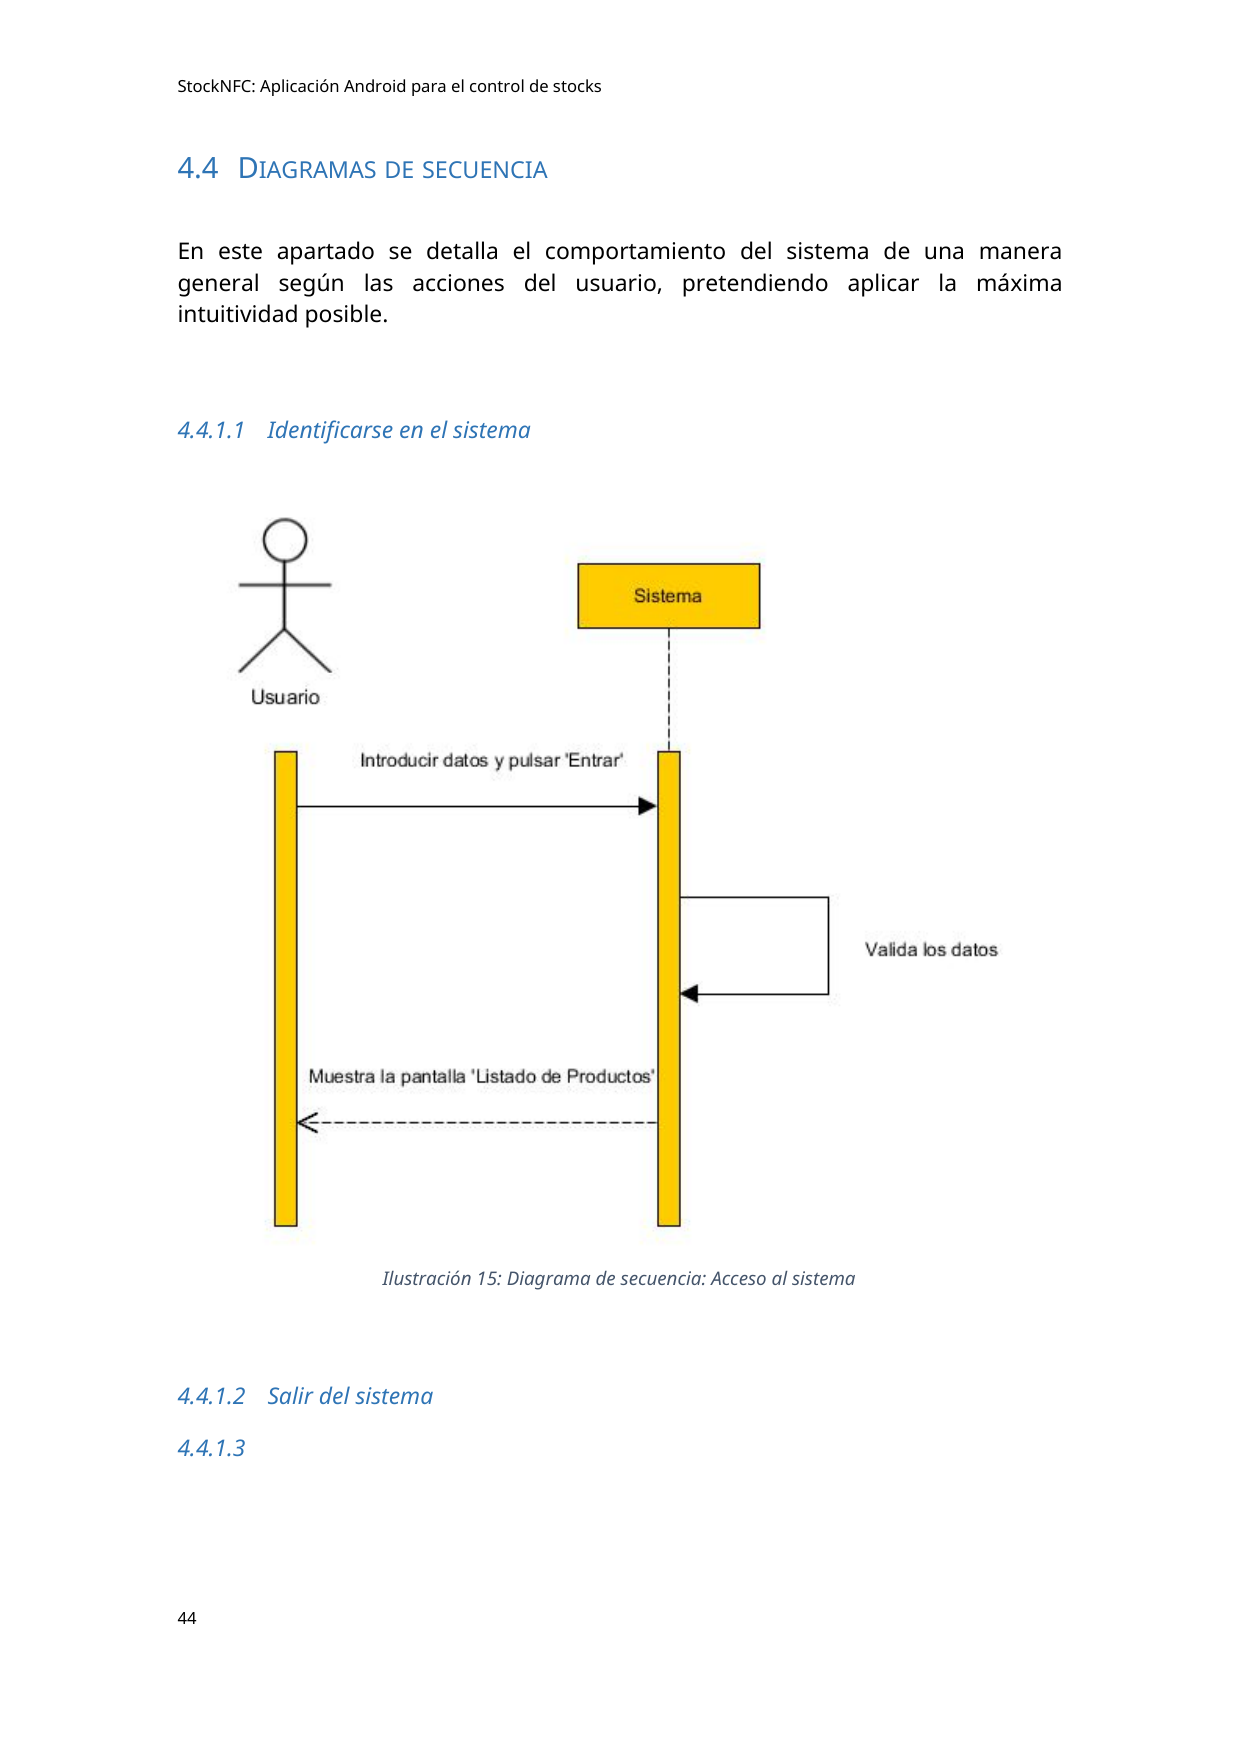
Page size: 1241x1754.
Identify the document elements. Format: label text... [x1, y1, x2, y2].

subtitle Diagramas de secuencia [177, 148, 1063, 187]
subtitle Salir del sistema [177, 1380, 1063, 1411]
text Ilustración 15: Diagrama de secuencia: Acceso al sistema [177, 1265, 1063, 1291]
text En este apartado se detalla el comportamiento del sistema de una manera general según las acciones del usuario, pretendiendo aplicar la máxima intuitividad posible. [177, 235, 1063, 329]
subtitle Identificarse en el sistema [177, 414, 1063, 446]
